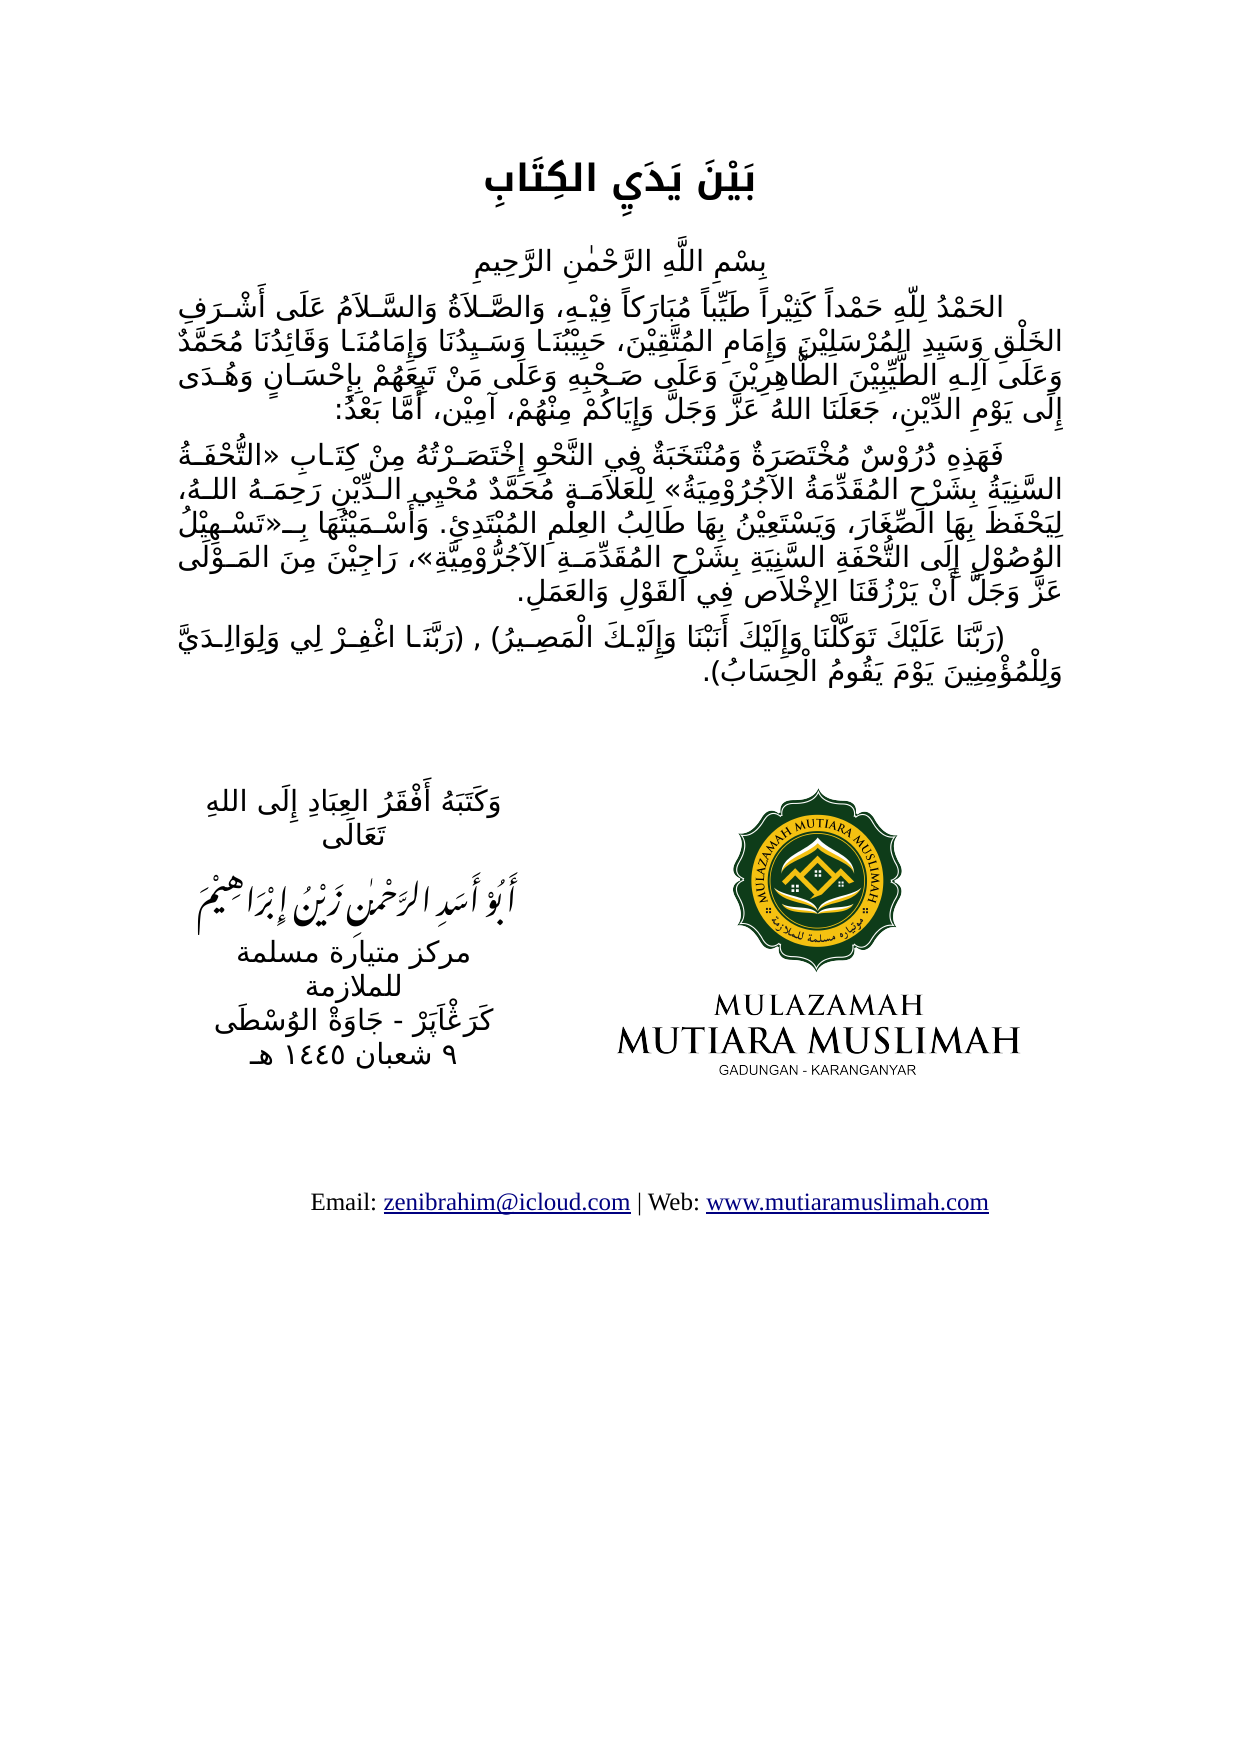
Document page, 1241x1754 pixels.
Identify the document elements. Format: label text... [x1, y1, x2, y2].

text فَهَذِهِ دُرُوْسٌ مُخْتَصَرَةٌ وَمُنْتَخَبَةٌ فِي النَّحْوِ إِخْتَصَرْتُهُ مِنْ كِتَابِ «التُّحْفَةُ السَّنِيَةُ بِشَرْحِ المُقَدِّمَةُ الآجُرُوْمِيَةُ» لِلْعَلاَمَةِ مُحَمَّدٌ مُحْيِي الدِّيْنِ رَحِمَهُ اللهُ، لِيَحْفَظَ بِهَا الصِّغَارَ، وَيَسْتَعِيْنُ بِهَا طَالِبُ العِلْمِ المُبْتَدِئِ. وَأَسْمَيْتُهَا بِـ«تَسْهِيْلُ الوُصُوْلِ إِلَى التُّحْفَةِ السَّنِيَةِ بِشَرْحِ المُقَدِّمَةِ الآجُرُّوْمِيَّةِ»، رَاجِيْنَ مِنَ المَوْلَى عَزَّ وَجَلَّ أَنْ يَرْزُقَنَا الِإخْلاَص فِي القَوْلِ وَالعَمَلِ. [177, 438, 1063, 608]
text ﴿رَبَّنَا عَلَيْكَ تَوَكَّلْنَا وَإِلَيْكَ أَنَبْنَا وَإِلَيْكَ الْمَصِيرُ﴾ , ﴿رَبَّنَا اغْفِرْ لِي وَلِوَالِدَيَّ وَلِلْمُؤْمِنِينَ يَوْمَ يَقُومُ الْحِسَابُ﴾. [177, 620, 1063, 688]
text Email: zenibrahim@icloud.com | Web: www.mutiaramuslimah.com [177, 1187, 1063, 1216]
picture [616, 788, 1021, 1075]
text بِسْمِ اللَّهِ الرَّحْمٰنِ الرَّحِيمِ [177, 245, 1063, 279]
subtitle بَيْنَ يَدَيِ الكِتَابِ [177, 143, 1063, 214]
text الحَمْدُ لِلّهِ حَمْداً كَثِيْراً طَيِّباً مُبَارَكاً فِيْهِ، وَالصَّلاَةُ وَالسَّلاَمُ عَلَى أَشْرَفِ الخَلْقِ وَسَيِدِ المُرْسَلِيْنَ وَإِمَامِ المُتَّقِيْنَ، حَبِيْبُنَا وَسَيِدُنَا وَإِمَامُنَا وَقَائِدُنَا مُحَمَّدٌ وَعَلَى آلِهِ الطَّيِّبِيْنَ الطَّاهِرِيْنَ وَعَلَى صَحْبِهِ وَعَلَى مَنْ تَبِعَهُمْ بِإِحْسَانٍ وَهُدَى إِلَى يَوْمِ الدِّيْنِ، جَعَلَنَا اللهُ عَزَّ وَجَلَّ وَإِيَاكُمْ مِنْهُمْ، آمِيْن، أَمَّا بَعْدُ: [177, 291, 1063, 426]
